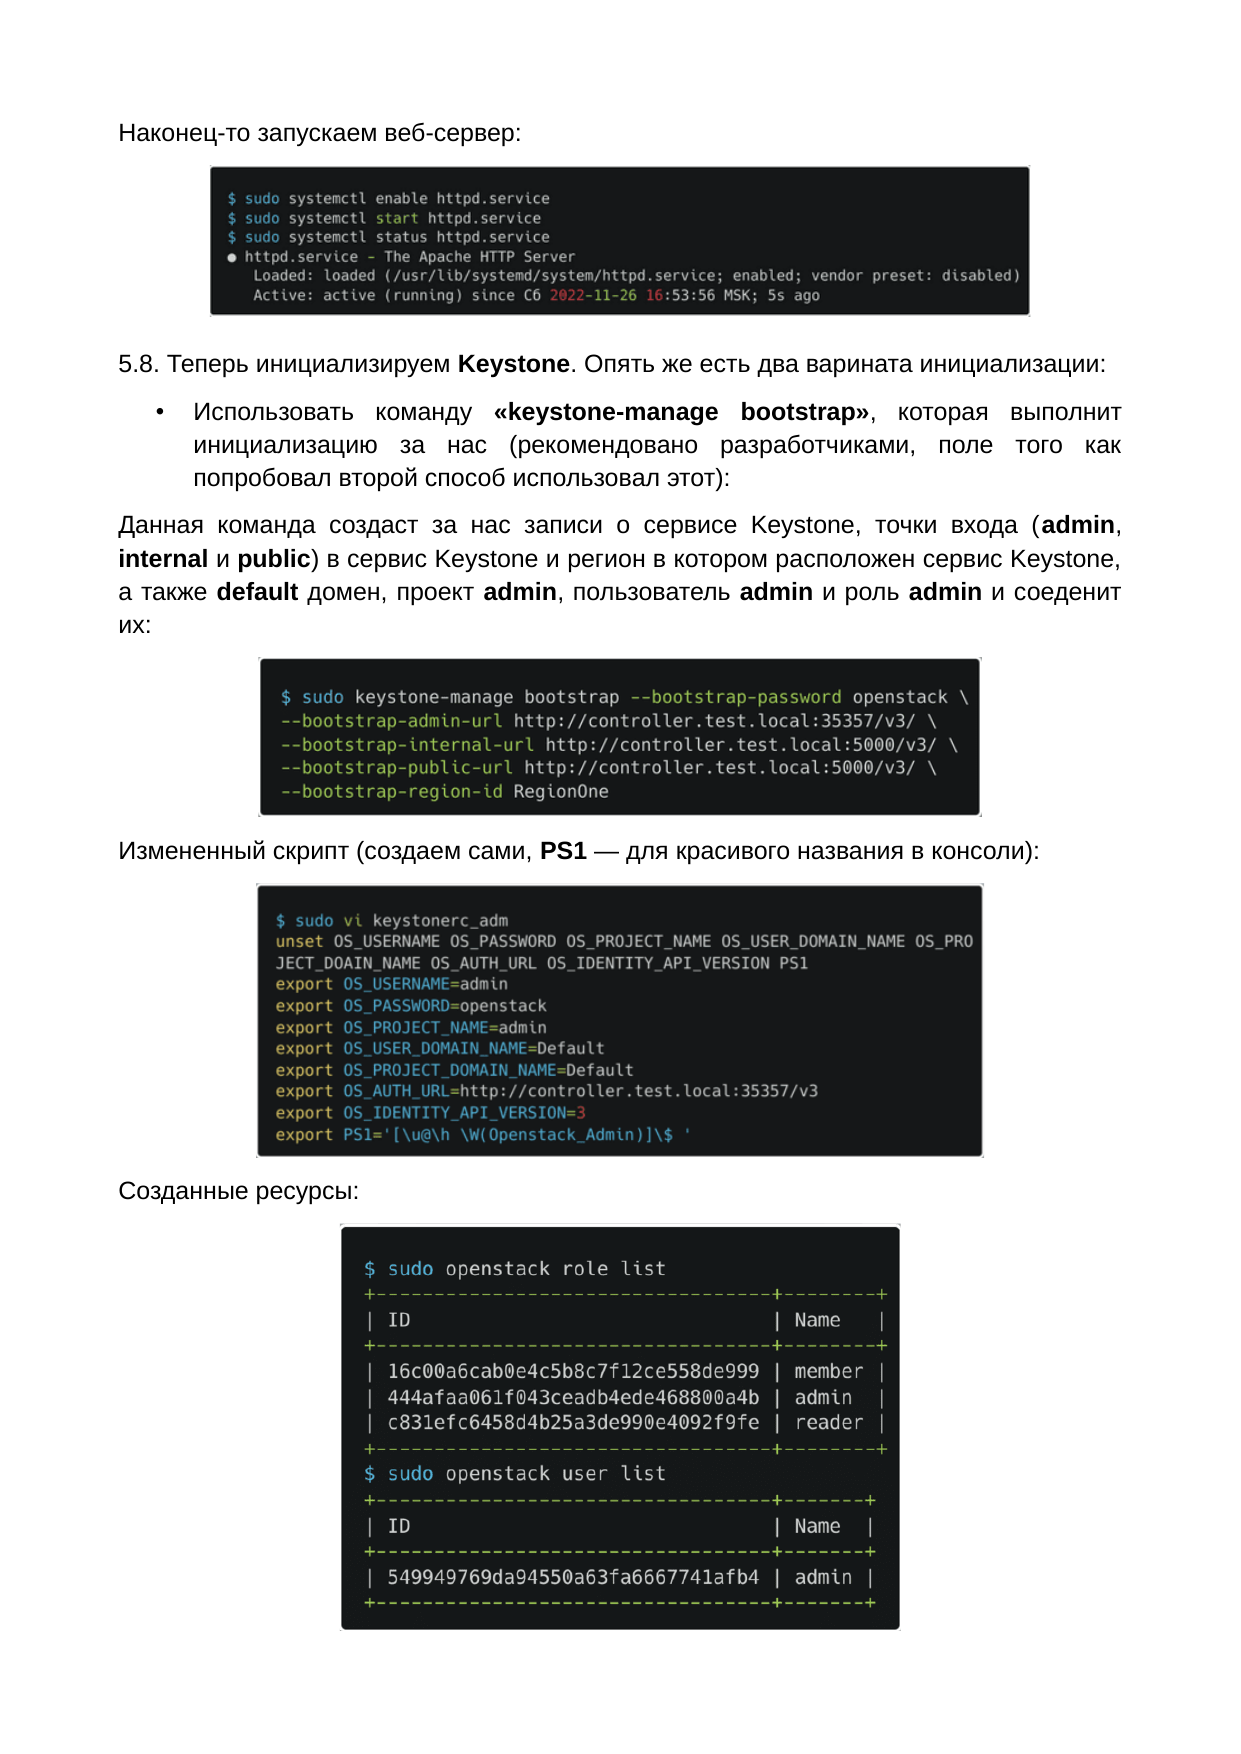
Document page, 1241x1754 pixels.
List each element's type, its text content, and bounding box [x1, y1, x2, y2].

list Использовать команду «keystone-manage bootstrap», которая выполнит инициализацию за нас (рекомендовано разработчиками, поле того как попробовал второй способ использовал этот): [156, 397, 1122, 492]
picture [339, 1223, 901, 1631]
text Созданные ресурсы: [118, 1176, 1122, 1205]
picture [256, 883, 985, 1158]
picture [209, 165, 1031, 317]
picture [258, 657, 982, 817]
text Наконец-то запускаем веб-сервер: [118, 118, 1122, 147]
text Данная команда создаст за нас записи о сервисе Keystone, точки входа (admin, internal и public) в сервис Keystone и регион в котором расположен сервис Keystone, а также default домен, проект admin, пользователь admin и роль admin и соеденит их: [118, 511, 1122, 638]
text Измененный скрипт (создаем сами, PS1 — для красивого названия в консоли): [118, 836, 1122, 864]
text 5.8. Теперь инициализируем Keystone. Опять же есть два варината инициализации: [118, 349, 1122, 378]
